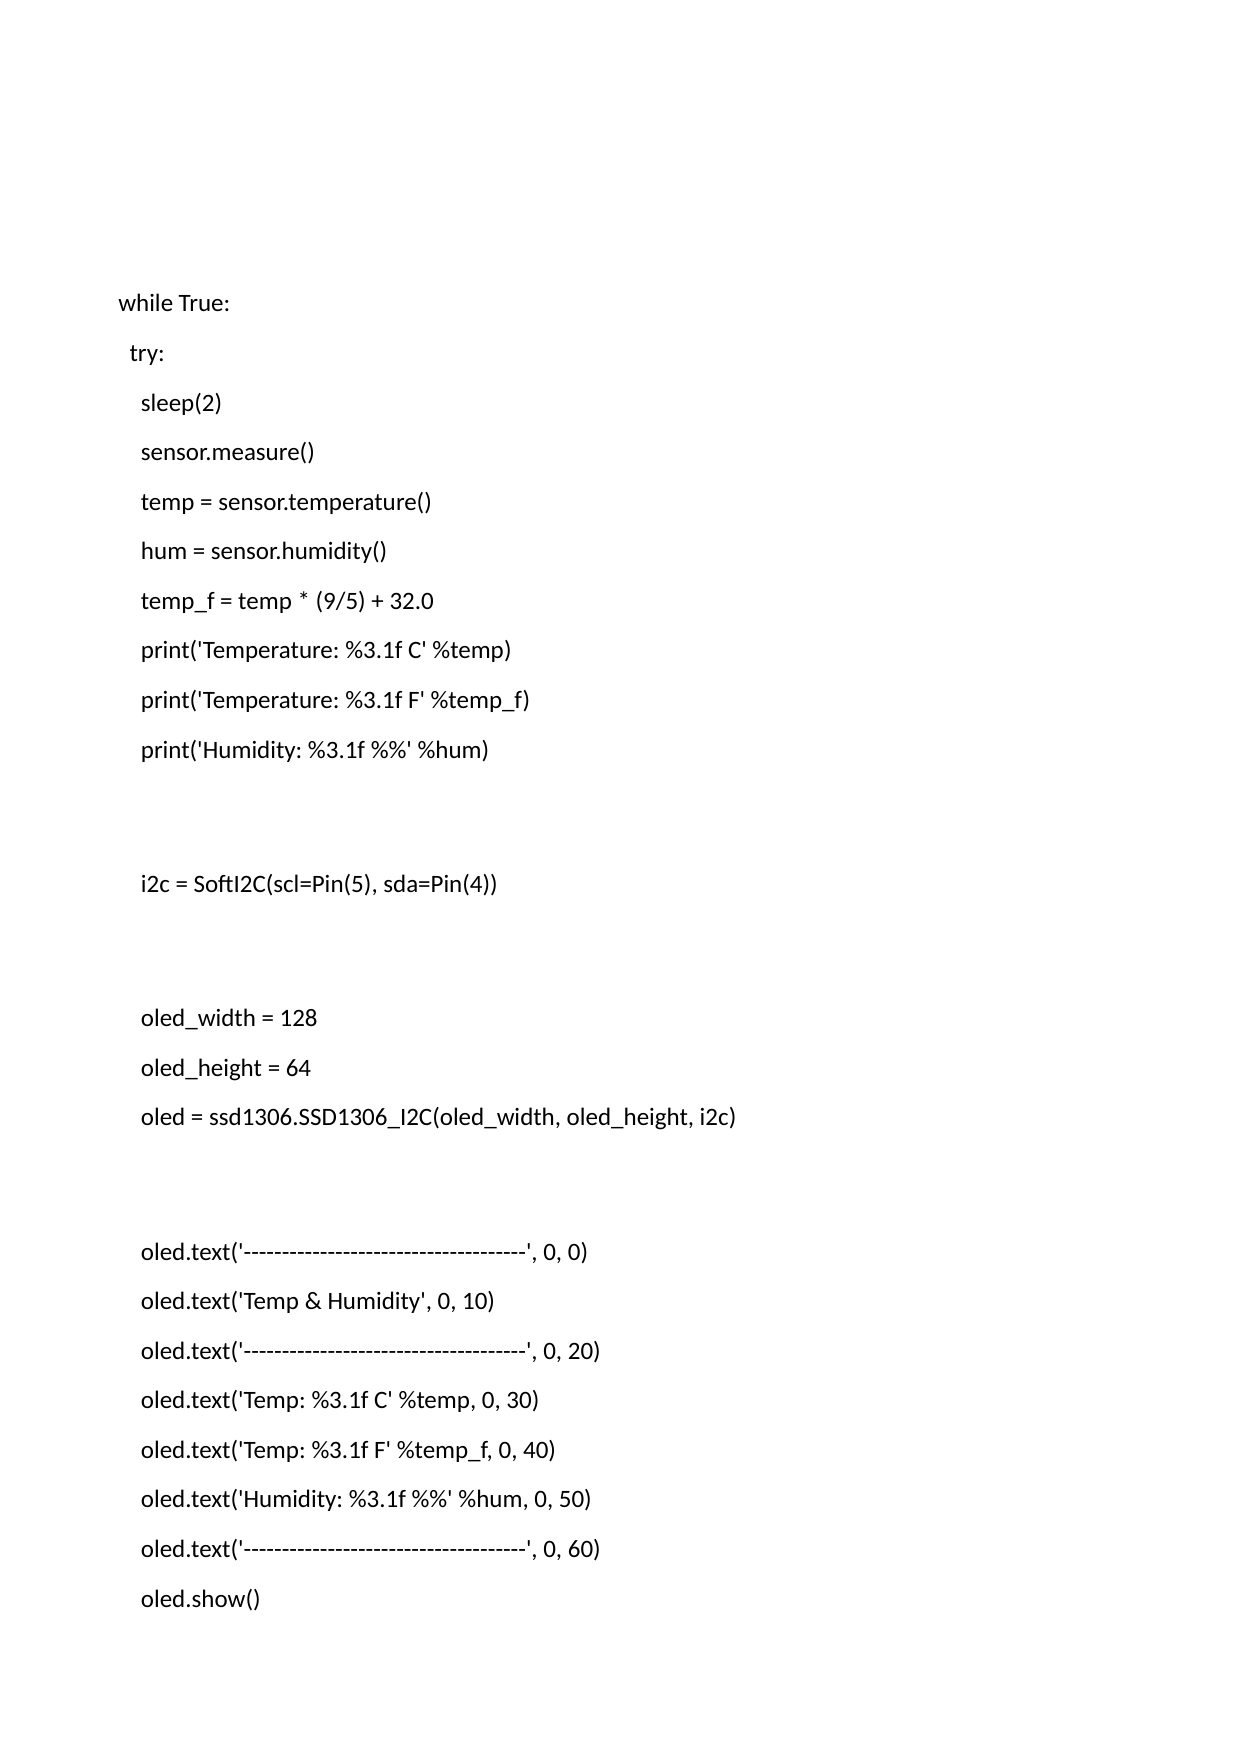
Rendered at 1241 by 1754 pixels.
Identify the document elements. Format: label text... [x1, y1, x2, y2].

text print('Temperature: %3.1f F' %temp_f) [118, 684, 1122, 715]
text i2c = SoftI2C(scl=Pin(5), sda=Pin(4)) [118, 868, 1122, 898]
text print('Humidity: %3.1f %%' %hum) [118, 734, 1122, 764]
text temp_f = temp * (9/5) + 32.0 [118, 585, 1122, 616]
text print('Temperature: %3.1f C' %temp) [118, 634, 1122, 665]
text sensor.measure() [118, 436, 1122, 467]
text oled.text('Temp: %3.1f F' %temp_f, 0, 40) [118, 1434, 1122, 1464]
text temp = sensor.temperature() [118, 486, 1122, 516]
text oled_width = 128 [118, 1002, 1122, 1033]
text oled = ssd1306.SSD1306_I2C(oled_width, oled_height, i2c) [118, 1101, 1122, 1132]
text while True: [118, 287, 1122, 318]
text oled.text('-------------------------------------', 0, 0) [118, 1236, 1122, 1266]
text oled.text('Temp & Humidity', 0, 10) [118, 1285, 1122, 1316]
text try: [118, 337, 1122, 368]
text sleep(2) [118, 387, 1122, 417]
text oled.text('Temp: %3.1f C' %temp, 0, 30) [118, 1384, 1122, 1415]
text oled.text('-------------------------------------', 0, 60) [118, 1533, 1122, 1564]
text oled.text('-------------------------------------', 0, 20) [118, 1335, 1122, 1365]
text oled.show() [118, 1583, 1122, 1613]
text oled.text('Humidity: %3.1f %%' %hum, 0, 50) [118, 1484, 1122, 1514]
text hum = sensor.humidity() [118, 535, 1122, 566]
text oled_height = 64 [118, 1052, 1122, 1082]
